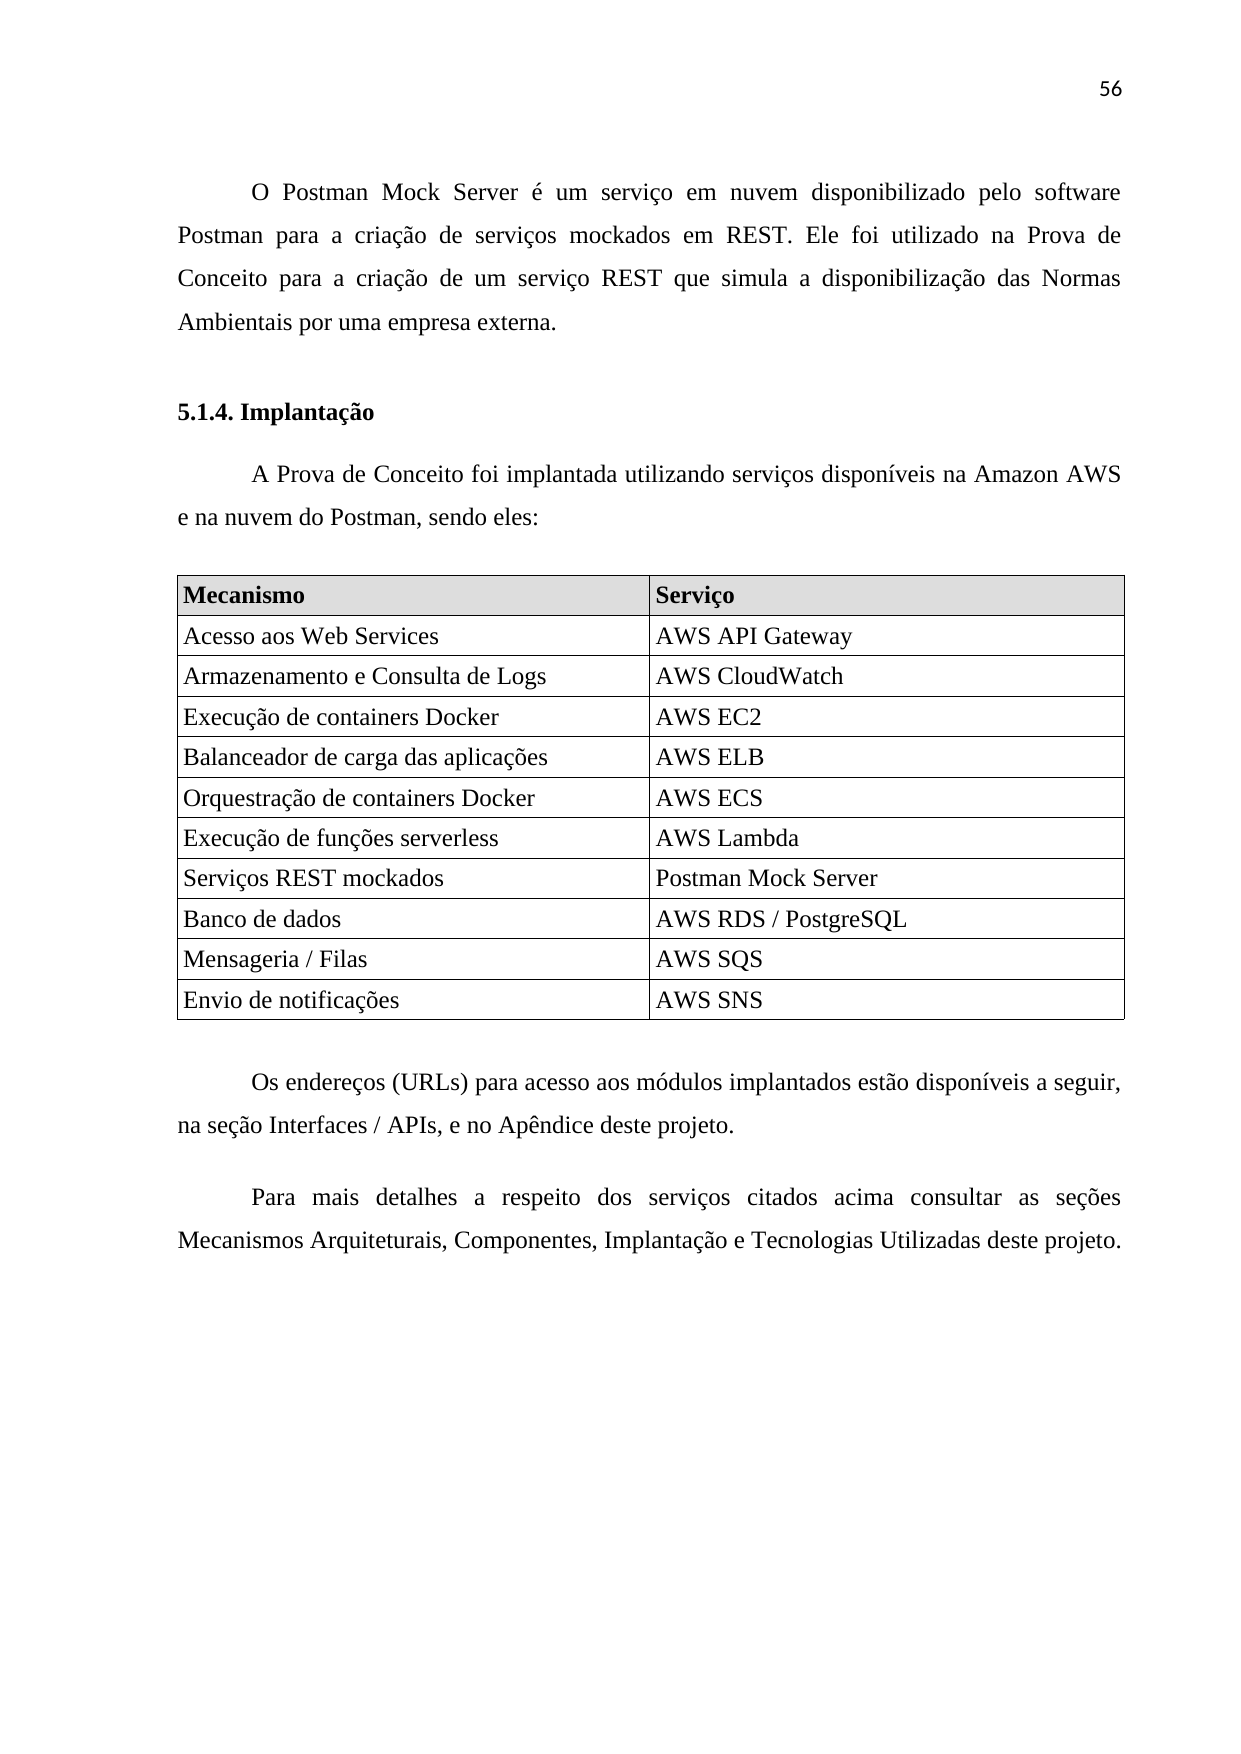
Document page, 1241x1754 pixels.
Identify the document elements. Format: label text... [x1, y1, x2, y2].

table_cell AWS SNS [650, 980, 1124, 1019]
text Para mais detalhes a respeito dos serviços citados acima consultar as seções Mecanismos Arquiteturais, Componentes, Implantação e Tecnologias Utilizadas deste projeto. [177, 1182, 1122, 1254]
table_cell AWS ECS [650, 778, 1124, 817]
table_cell Acesso aos Web Services [178, 616, 649, 655]
table_cell AWS EC2 [650, 697, 1124, 736]
table_cell Balanceador de carga das aplicações [178, 737, 649, 777]
table_cell AWS ELB [650, 737, 1124, 777]
text Os endereços (URLs) para acesso aos módulos implantados estão disponíveis a seguir, na seção Interfaces / APIs, e no Apêndice deste projeto. [177, 1067, 1122, 1138]
text A Prova de Conceito foi implantada utilizando serviços disponíveis na Amazon AWS e na nuvem do Postman, sendo eles: [177, 459, 1122, 531]
table_header Mecanismo [178, 576, 649, 615]
table_cell Execução de containers Docker [178, 697, 649, 736]
table_cell AWS SQS [650, 939, 1124, 979]
table_cell AWS CloudWatch [650, 656, 1124, 696]
table_cell AWS RDS / PostgreSQL [650, 899, 1124, 938]
table_cell Serviços REST mockados [178, 859, 649, 898]
table_cell Postman Mock Server [650, 859, 1124, 898]
table_cell Banco de dados [178, 899, 649, 938]
text O Postman Mock Server é um serviço em nuvem disponibilizado pelo software Postman para a criação de serviços mockados em REST. Ele foi utilizado na Prova de Conceito para a criação de um serviço REST que simula a disponibilização das Normas Ambientais por uma empresa externa. [177, 177, 1122, 335]
table_cell AWS API Gateway [650, 616, 1124, 655]
subtitle 5.1.4. Implantação [177, 397, 1122, 426]
table_header Serviço [650, 576, 1124, 615]
table_cell Orquestração de containers Docker [178, 778, 649, 817]
table_cell Armazenamento e Consulta de Logs [178, 656, 649, 696]
table_cell AWS Lambda [650, 818, 1124, 857]
table_cell Envio de notificações [178, 980, 649, 1019]
table_cell Execução de funções serverless [178, 818, 649, 857]
table_cell Mensageria / Filas [178, 939, 649, 979]
